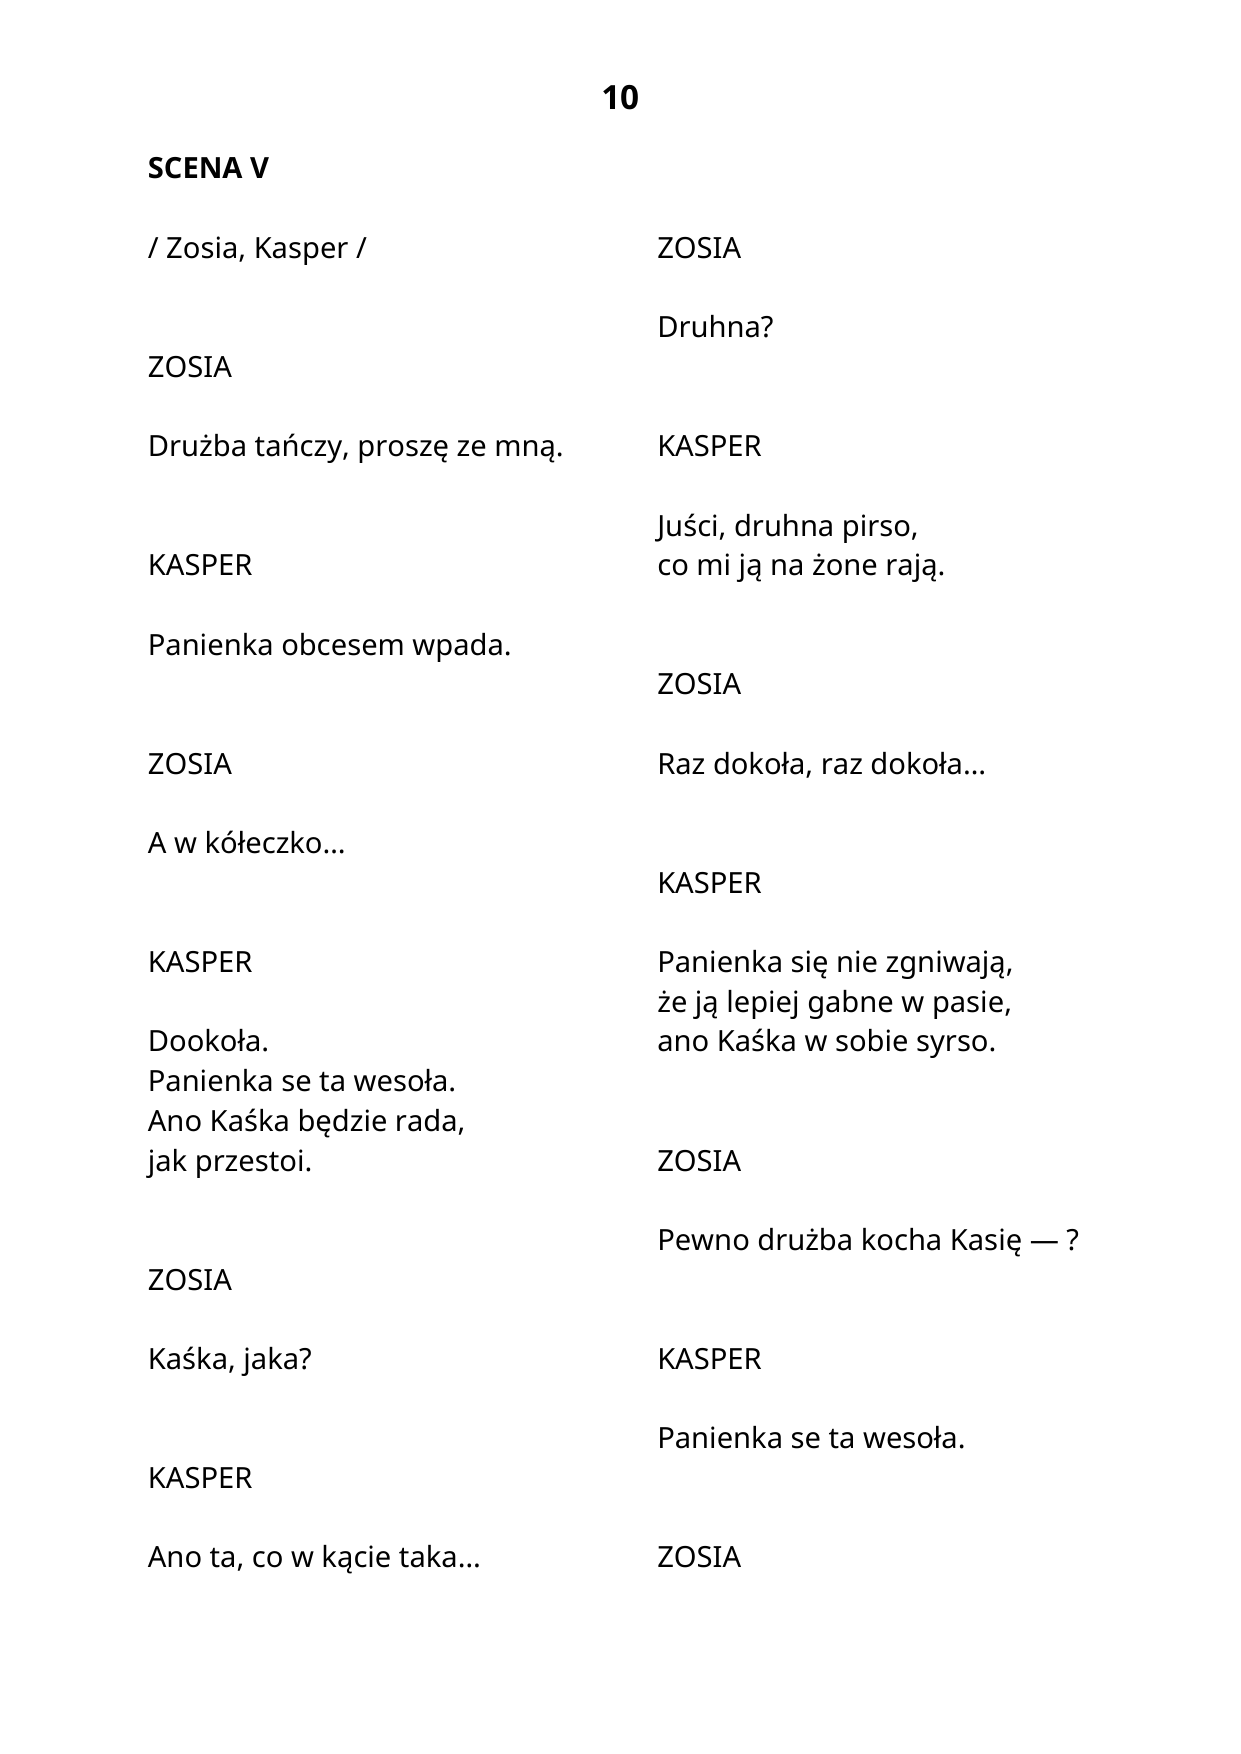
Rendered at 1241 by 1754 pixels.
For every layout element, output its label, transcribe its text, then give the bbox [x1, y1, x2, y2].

text ano Kaśka w sobie syrso. [657, 1021, 1093, 1060]
text ZOSIA [148, 743, 583, 783]
text że ją lepiej gabne w pasie, [657, 981, 1093, 1021]
text ZOSIA [148, 346, 583, 386]
text Pewno drużba kocha Kasię — ? [657, 1219, 1093, 1259]
text ZOSIA [657, 1537, 1093, 1576]
text SCENA V [148, 148, 583, 187]
text ZOSIA [657, 1140, 1093, 1179]
text / Zosia, Kasper / [148, 227, 583, 267]
text co mi ją na żone rają. [657, 544, 1093, 584]
text Drużba tańczy, proszę ze mną. [148, 425, 583, 465]
text Ano Kaśka będzie rada, [148, 1100, 583, 1140]
text Ano ta, co w kącie taka… [148, 1537, 583, 1576]
text KASPER [657, 862, 1093, 902]
text Panienka się nie zgniwają, [657, 941, 1093, 981]
text Kaśka, jaka? [148, 1338, 583, 1378]
text KASPER [657, 425, 1093, 465]
text Raz dokoła, raz dokoła… [657, 743, 1093, 783]
text A w kółeczko… [148, 822, 583, 862]
text Druhna? [657, 306, 1093, 346]
text ZOSIA [657, 227, 1093, 267]
text KASPER [657, 1338, 1093, 1378]
text ZOSIA [657, 663, 1093, 703]
text Panienka se ta wesoła. [657, 1418, 1093, 1457]
text ZOSIA [148, 1259, 583, 1298]
text KASPER [148, 544, 583, 584]
text Panienka obcesem wpada. [148, 624, 583, 663]
text KASPER [148, 941, 583, 981]
text Juści, druhna pirso, [657, 505, 1093, 544]
text Panienka se ta wesoła. [148, 1060, 583, 1100]
text KASPER [148, 1457, 583, 1497]
text jak przestoi. [148, 1140, 583, 1179]
text Dookoła. [148, 1021, 583, 1060]
